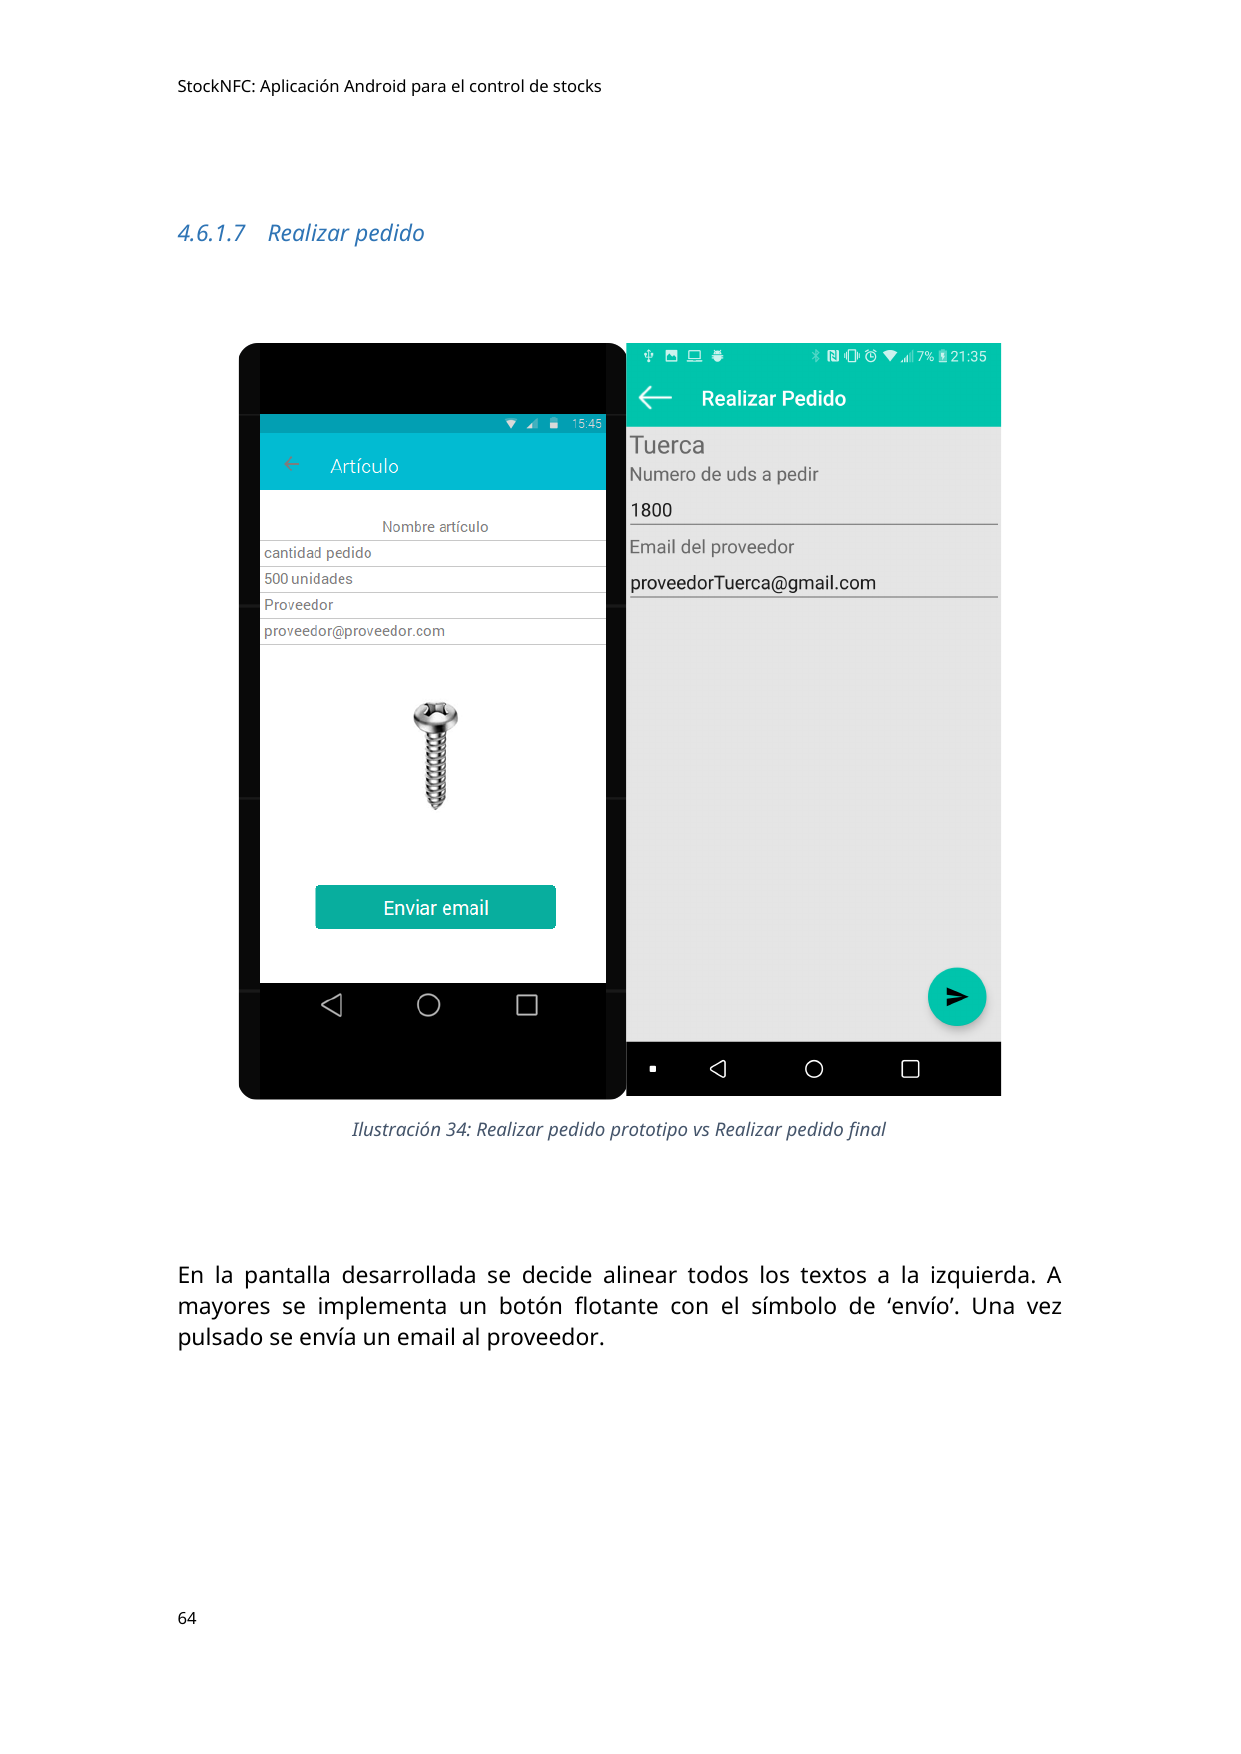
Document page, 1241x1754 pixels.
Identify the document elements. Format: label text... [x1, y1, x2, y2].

subtitle Realizar pedido [177, 216, 1063, 248]
text Ilustración 34: Realizar pedido prototipo vs Realizar pedido final [177, 1116, 1063, 1142]
text En la pantalla desarrollada se decide alinear todos los textos a la izquierda. A mayores se implementa un botón flotante con el símbolo de ‘envío’. Una vez pulsado se envía un email al proveedor. [177, 1259, 1063, 1352]
